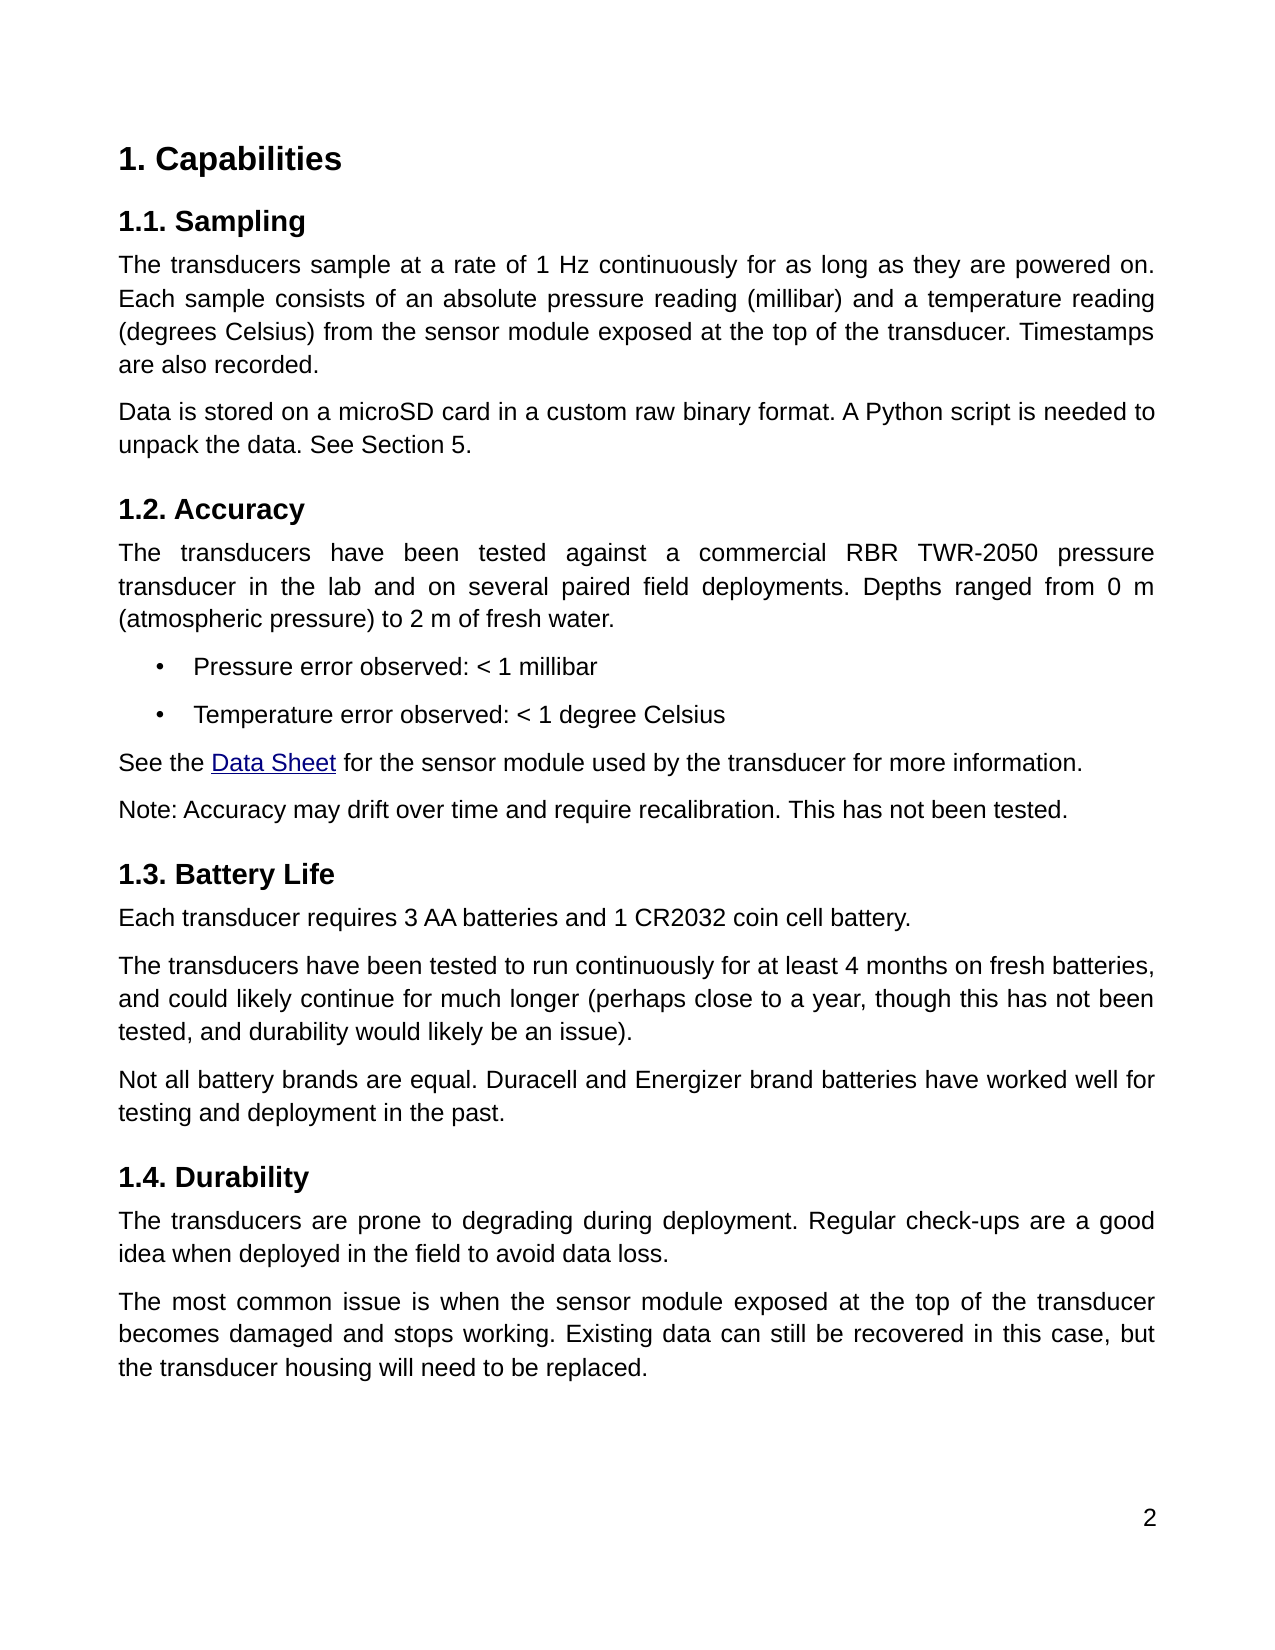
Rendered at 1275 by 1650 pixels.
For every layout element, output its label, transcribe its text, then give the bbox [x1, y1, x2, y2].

subtitle 1.4. Durability [118, 1160, 1157, 1193]
text Each transducer requires 3 AA batteries and 1 CR2032 coin cell battery. [118, 903, 1157, 932]
text The most common issue is when the sensor module exposed at the top of the transducer becomes damaged and stops working. Existing data can still be recovered in this case, but the transducer housing will need to be replaced. [118, 1286, 1157, 1381]
subtitle 1. Capabilities [118, 139, 1157, 177]
list Temperature error observed: < 1 degree Celsius [156, 700, 1157, 729]
text The transducers have been tested against a commercial RBR TWR-2050 pressure transducer in the lab and on several paired field deployments. Depths ranged from 0 m (atmospheric pressure) to 2 m of fresh water. [118, 538, 1157, 633]
subtitle 1.2. Accuracy [118, 492, 1157, 526]
text The transducers are prone to degrading during deployment. Regular check-ups are a good idea when deployed in the field to avoid data loss. [118, 1206, 1157, 1268]
text Note: Accuracy may drift over time and require recalibration. This has not been tested. [118, 795, 1157, 824]
text Not all battery brands are equal. Duracell and Energizer brand batteries have worked well for testing and deployment in the past. [118, 1064, 1157, 1126]
subtitle 1.3. Battery Life [118, 857, 1157, 891]
subtitle 1.1. Sampling [118, 204, 1157, 238]
text Data is stored on a microSD card in a custom raw binary format. A Python script is needed to unpack the data. See Section 5. [118, 397, 1157, 459]
list Pressure error observed: < 1 millibar [156, 652, 1157, 681]
text The transducers have been tested to run continuously for at least 4 months on fresh batteries, and could likely continue for much longer (perhaps close to a year, though this has not been tested, and durability would likely be an issue). [118, 951, 1157, 1046]
text The transducers sample at a rate of 1 Hz continuously for as long as they are powered on. Each sample consists of an absolute pressure reading (millibar) and a temperature reading (degrees Celsius) from the sensor module exposed at the top of the transducer. Timestamps are also recorded. [118, 251, 1157, 378]
text See the Data Sheet for the sensor module used by the transducer for more information. [118, 747, 1157, 776]
